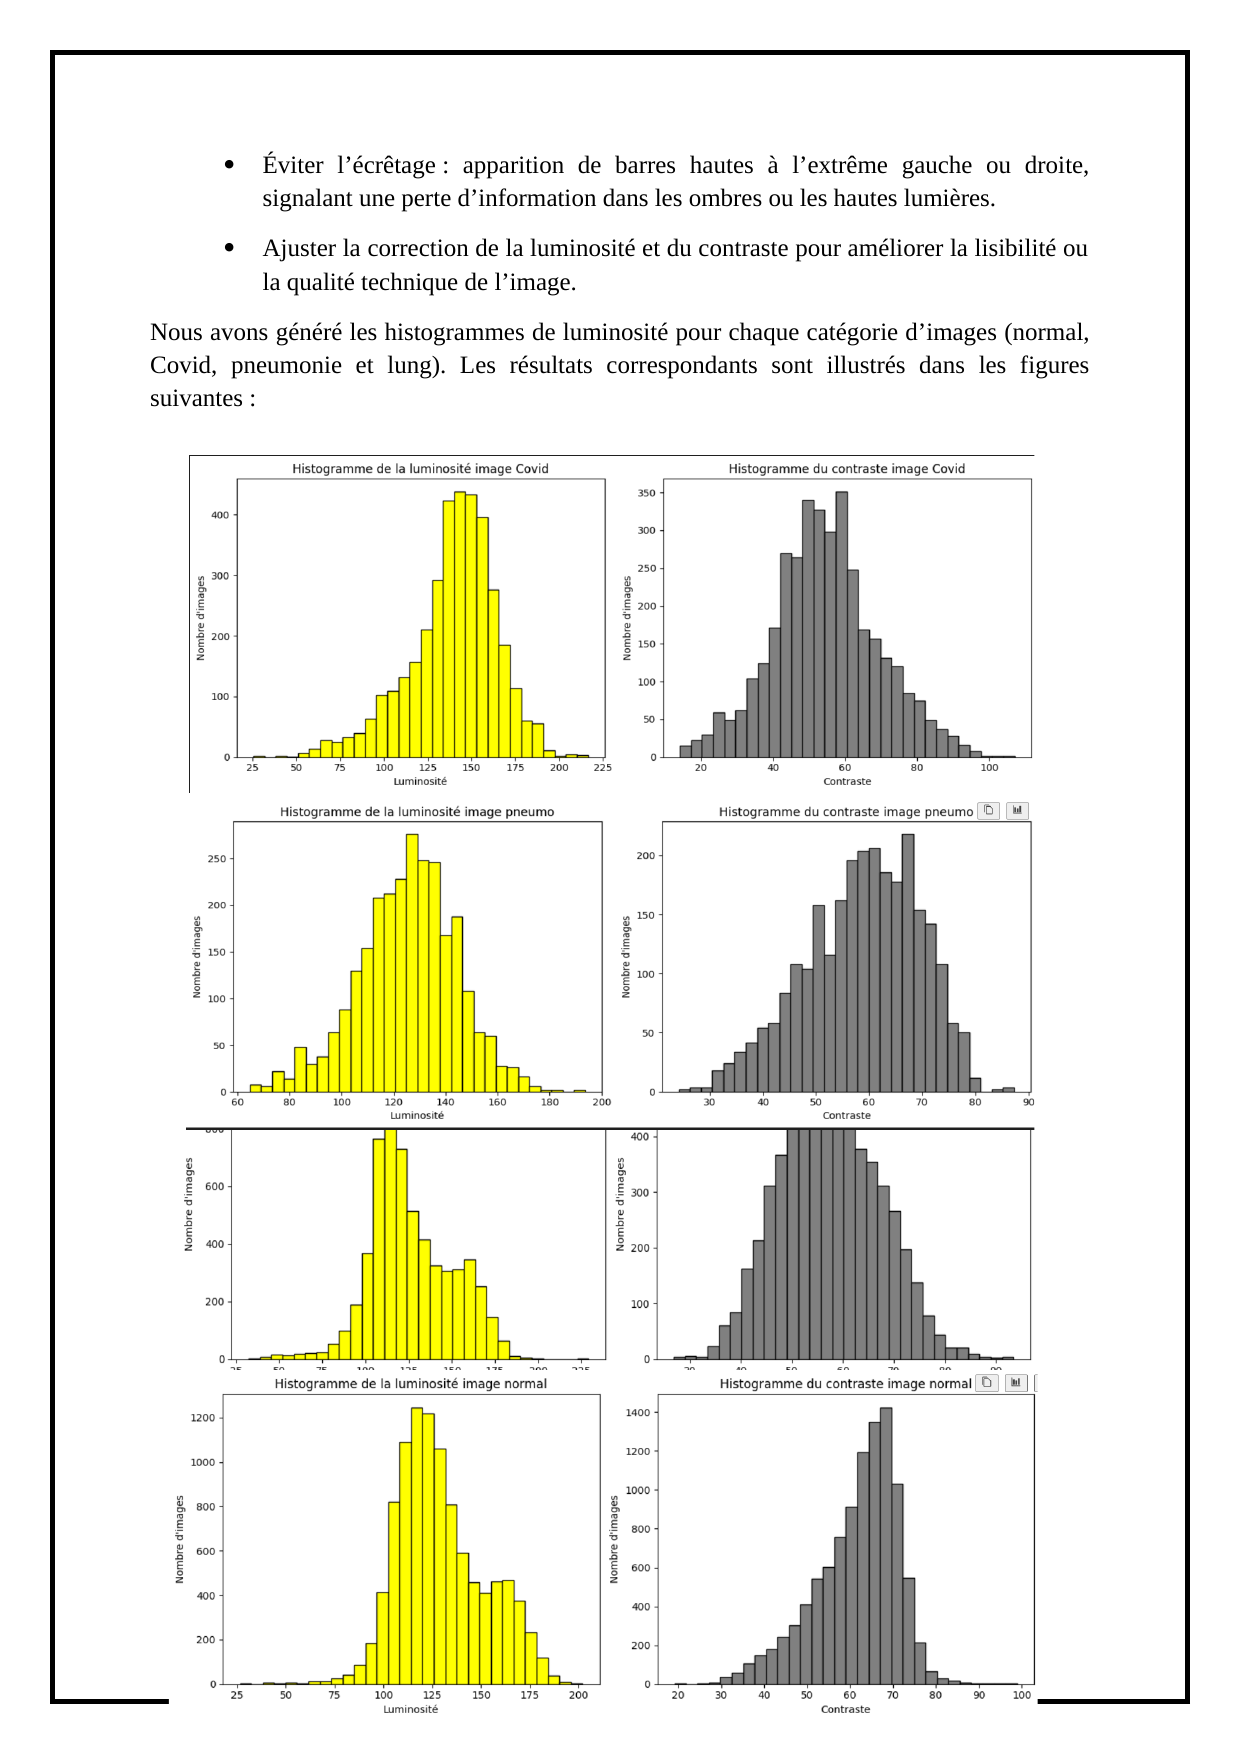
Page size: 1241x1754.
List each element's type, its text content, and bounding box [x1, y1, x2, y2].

list Éviter l’écrêtage : apparition de barres hautes à l’extrême gauche ou droite, signalant une perte d’information dans les ombres ou les hautes lumières. [225, 150, 1090, 212]
text Nous avons généré les histogrammes de luminosité pour chaque catégorie d’images (normal, Covid, pneumonie et lung). Les résultats correspondants sont illustrés dans les figures suivantes : [150, 317, 1090, 412]
list Ajuster la correction de la luminosité et du contraste pour améliorer la lisibilité ou la qualité technique de l’image. [225, 233, 1090, 295]
